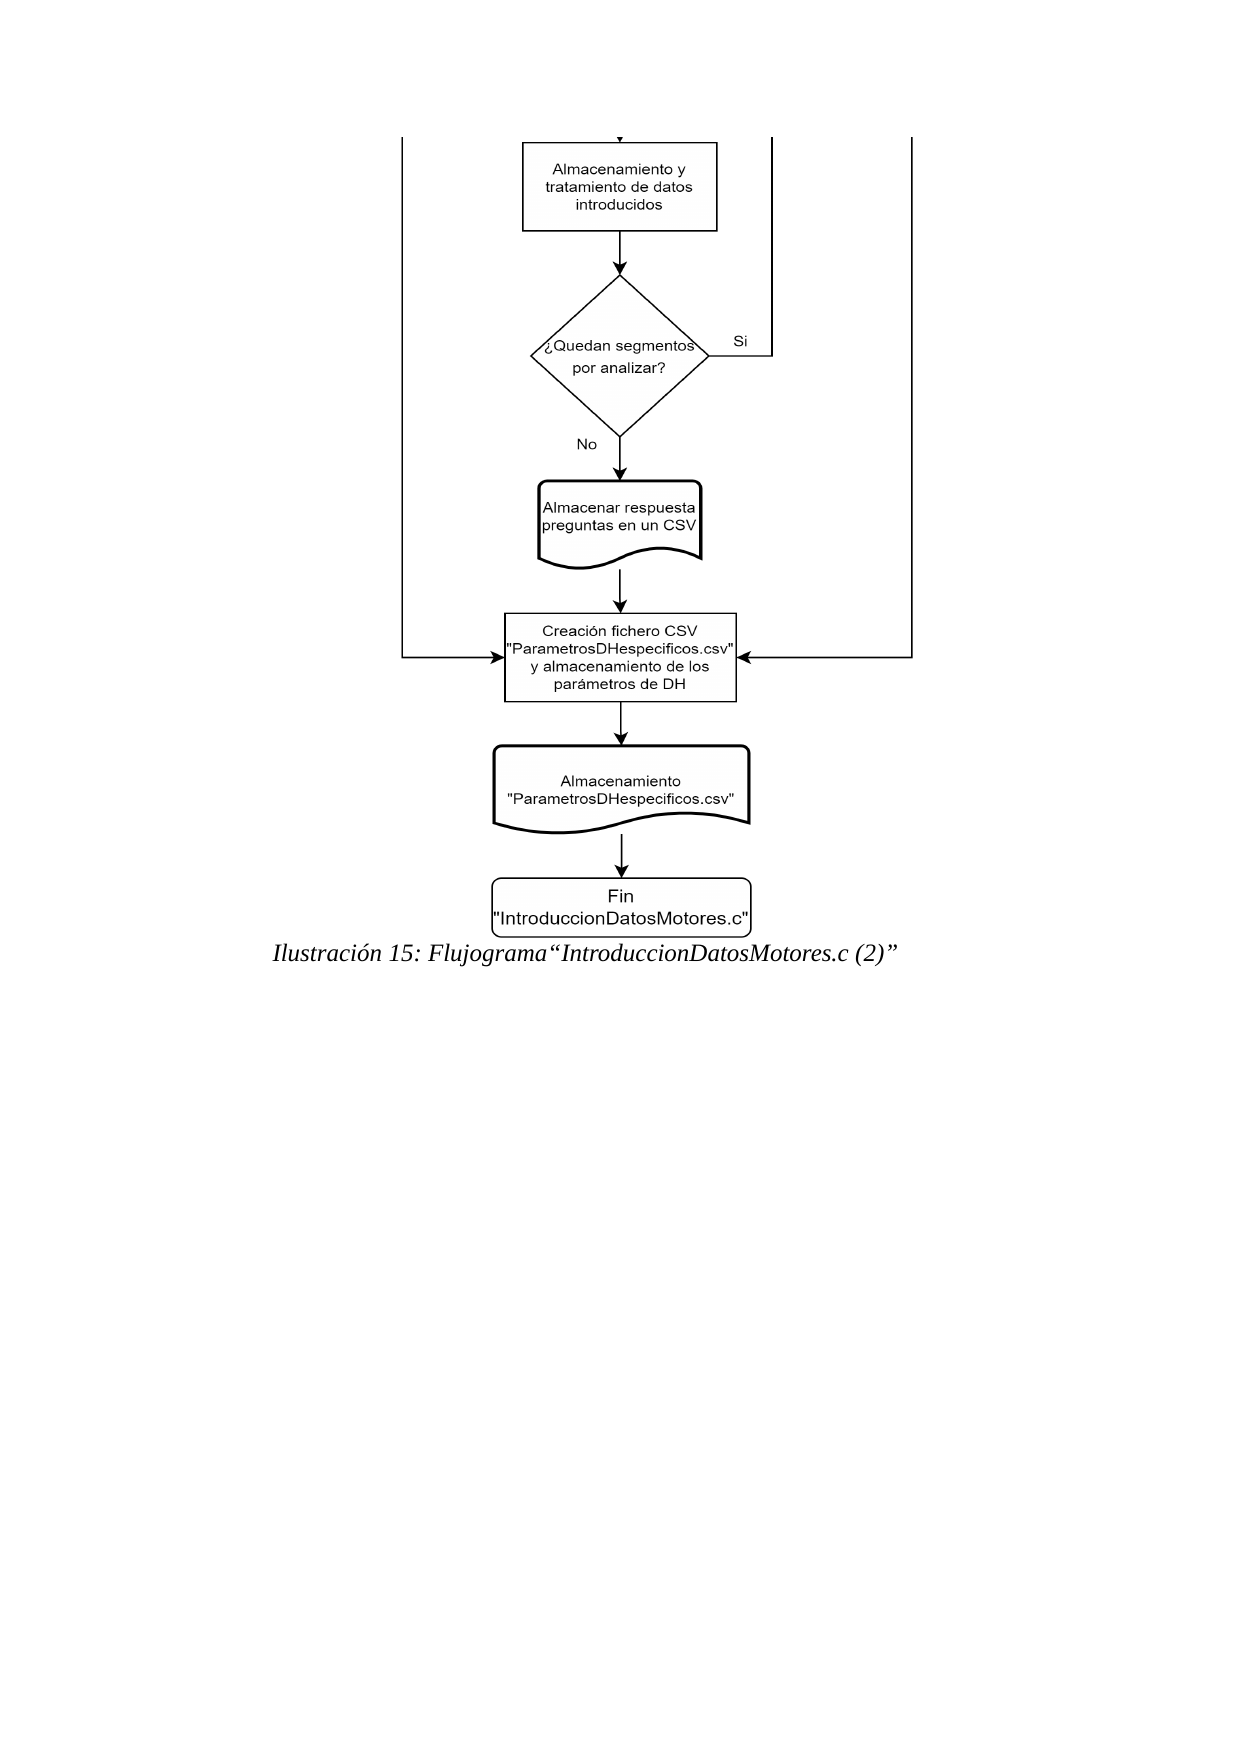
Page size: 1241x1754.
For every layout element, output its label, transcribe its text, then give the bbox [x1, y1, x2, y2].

text Ilustración 15: Flujograma“IntroduccionDatosMotores.c (2)” [272, 939, 968, 967]
